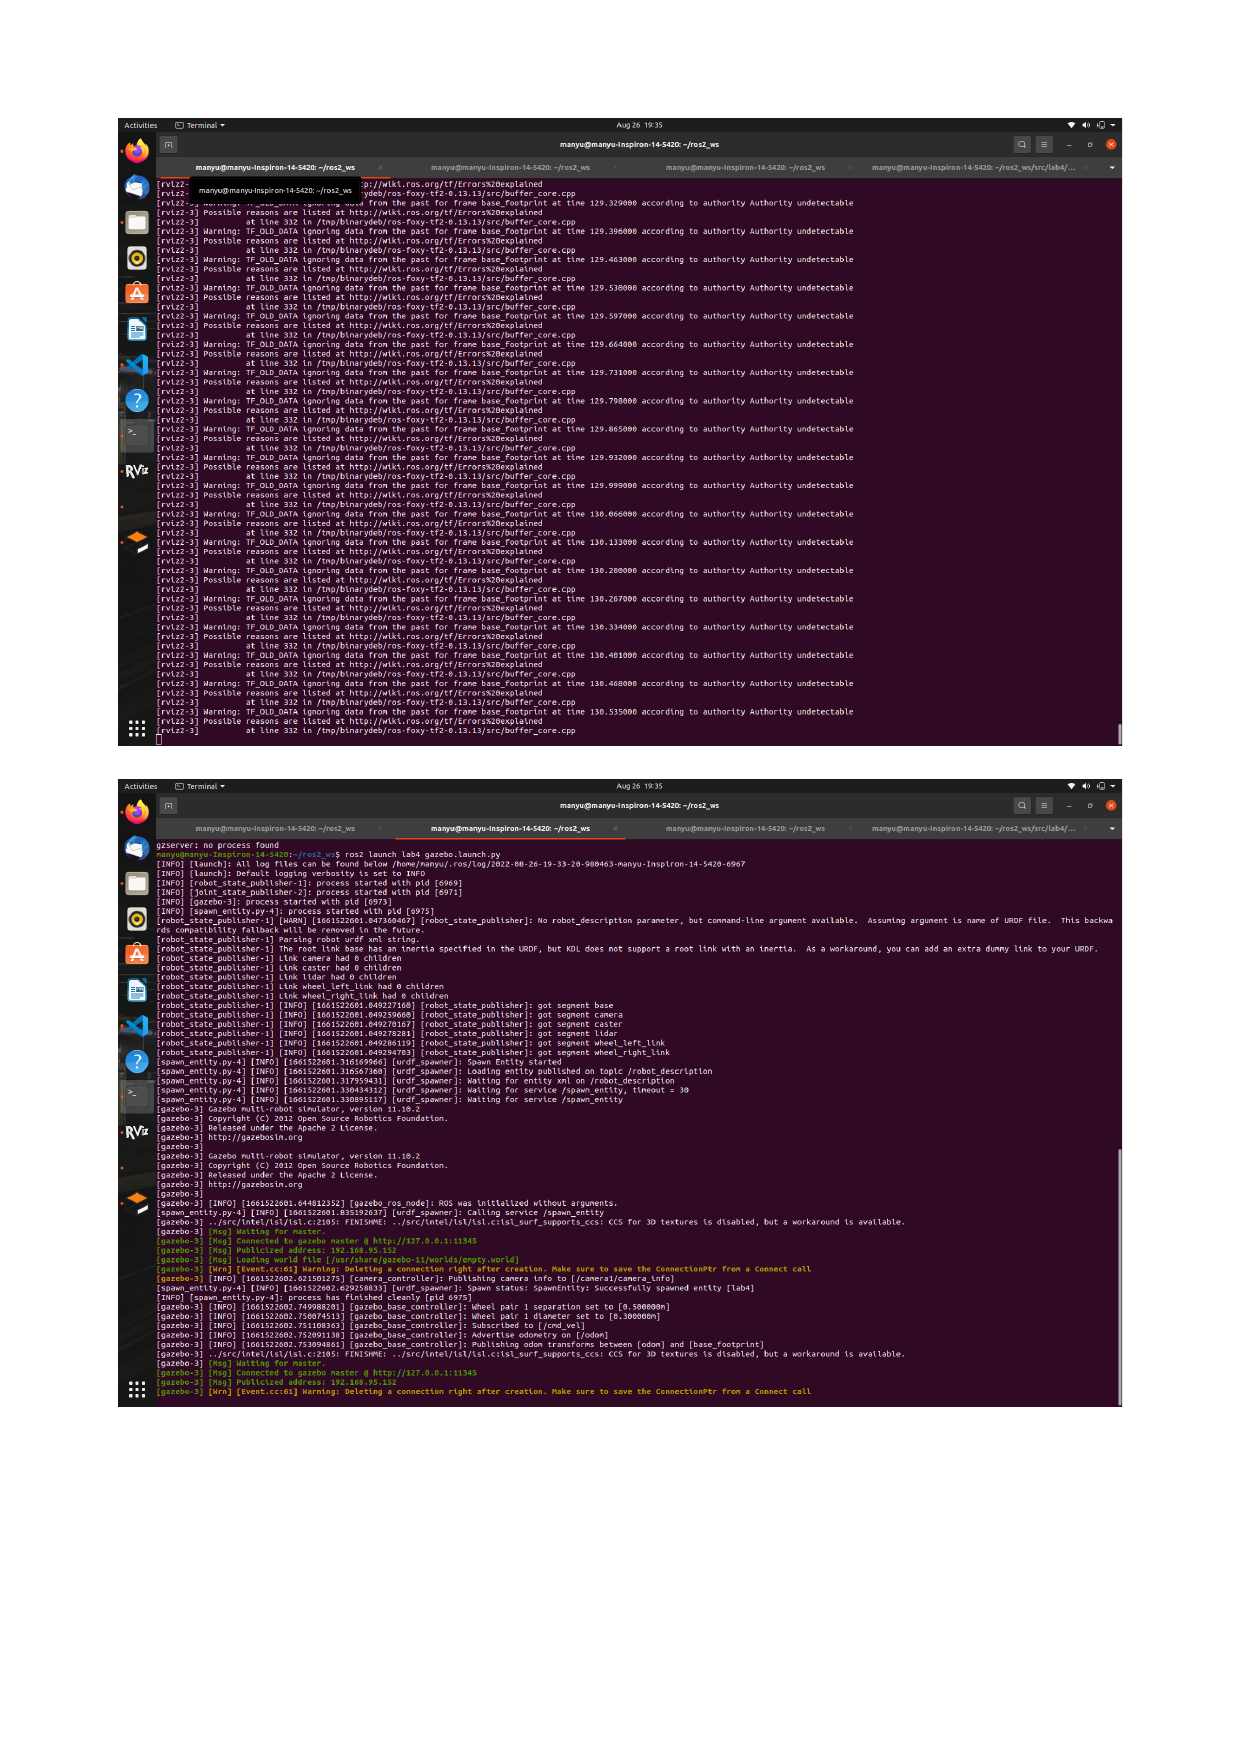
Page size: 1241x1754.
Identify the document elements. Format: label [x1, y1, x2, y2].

picture [118, 118, 1123, 746]
picture [118, 779, 1123, 1407]
